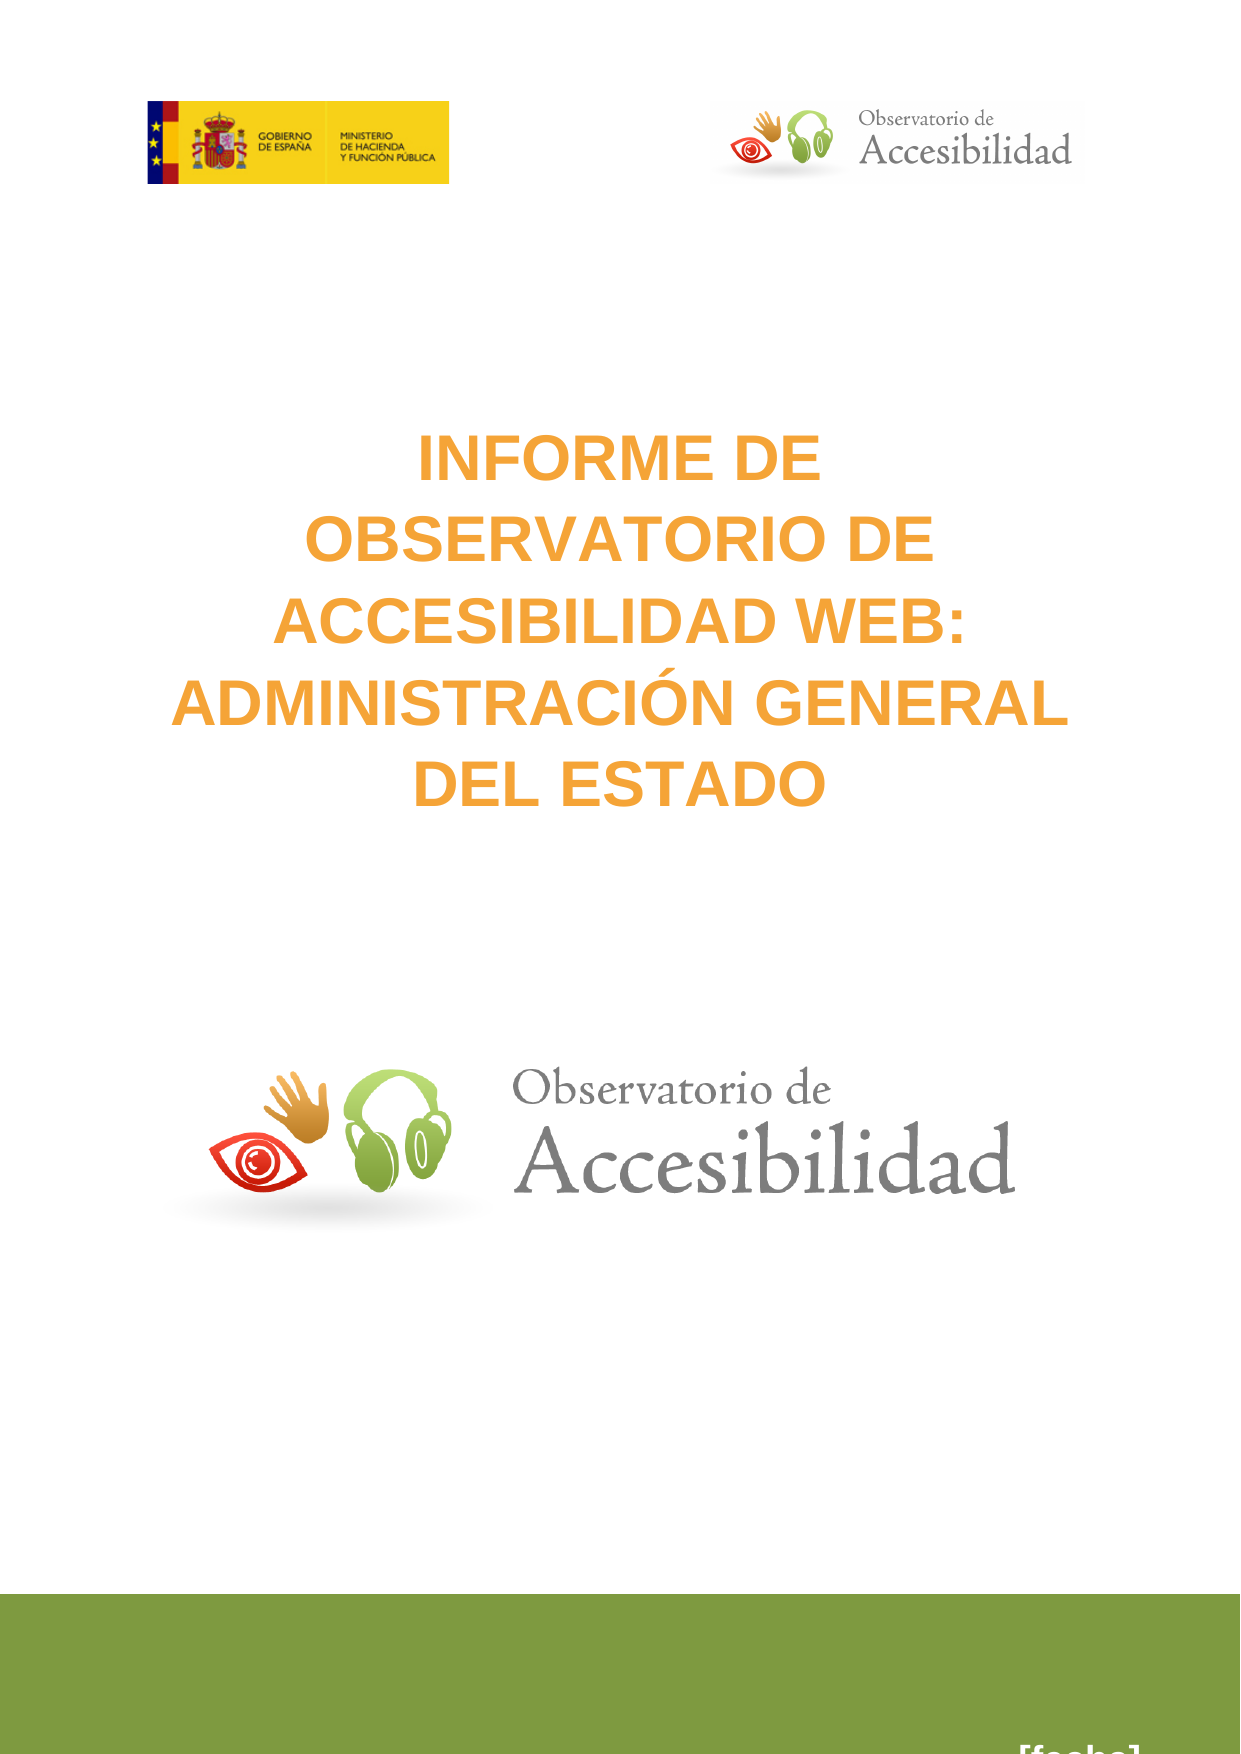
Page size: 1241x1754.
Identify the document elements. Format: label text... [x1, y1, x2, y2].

picture [710, 101, 1086, 184]
picture [147, 1028, 1167, 1252]
text [fecha] [0, 1737, 1193, 1754]
picture [147, 101, 450, 184]
text Informe de Observatorio de Accesibilidad Web: Administración General del Estado [148, 420, 1092, 821]
